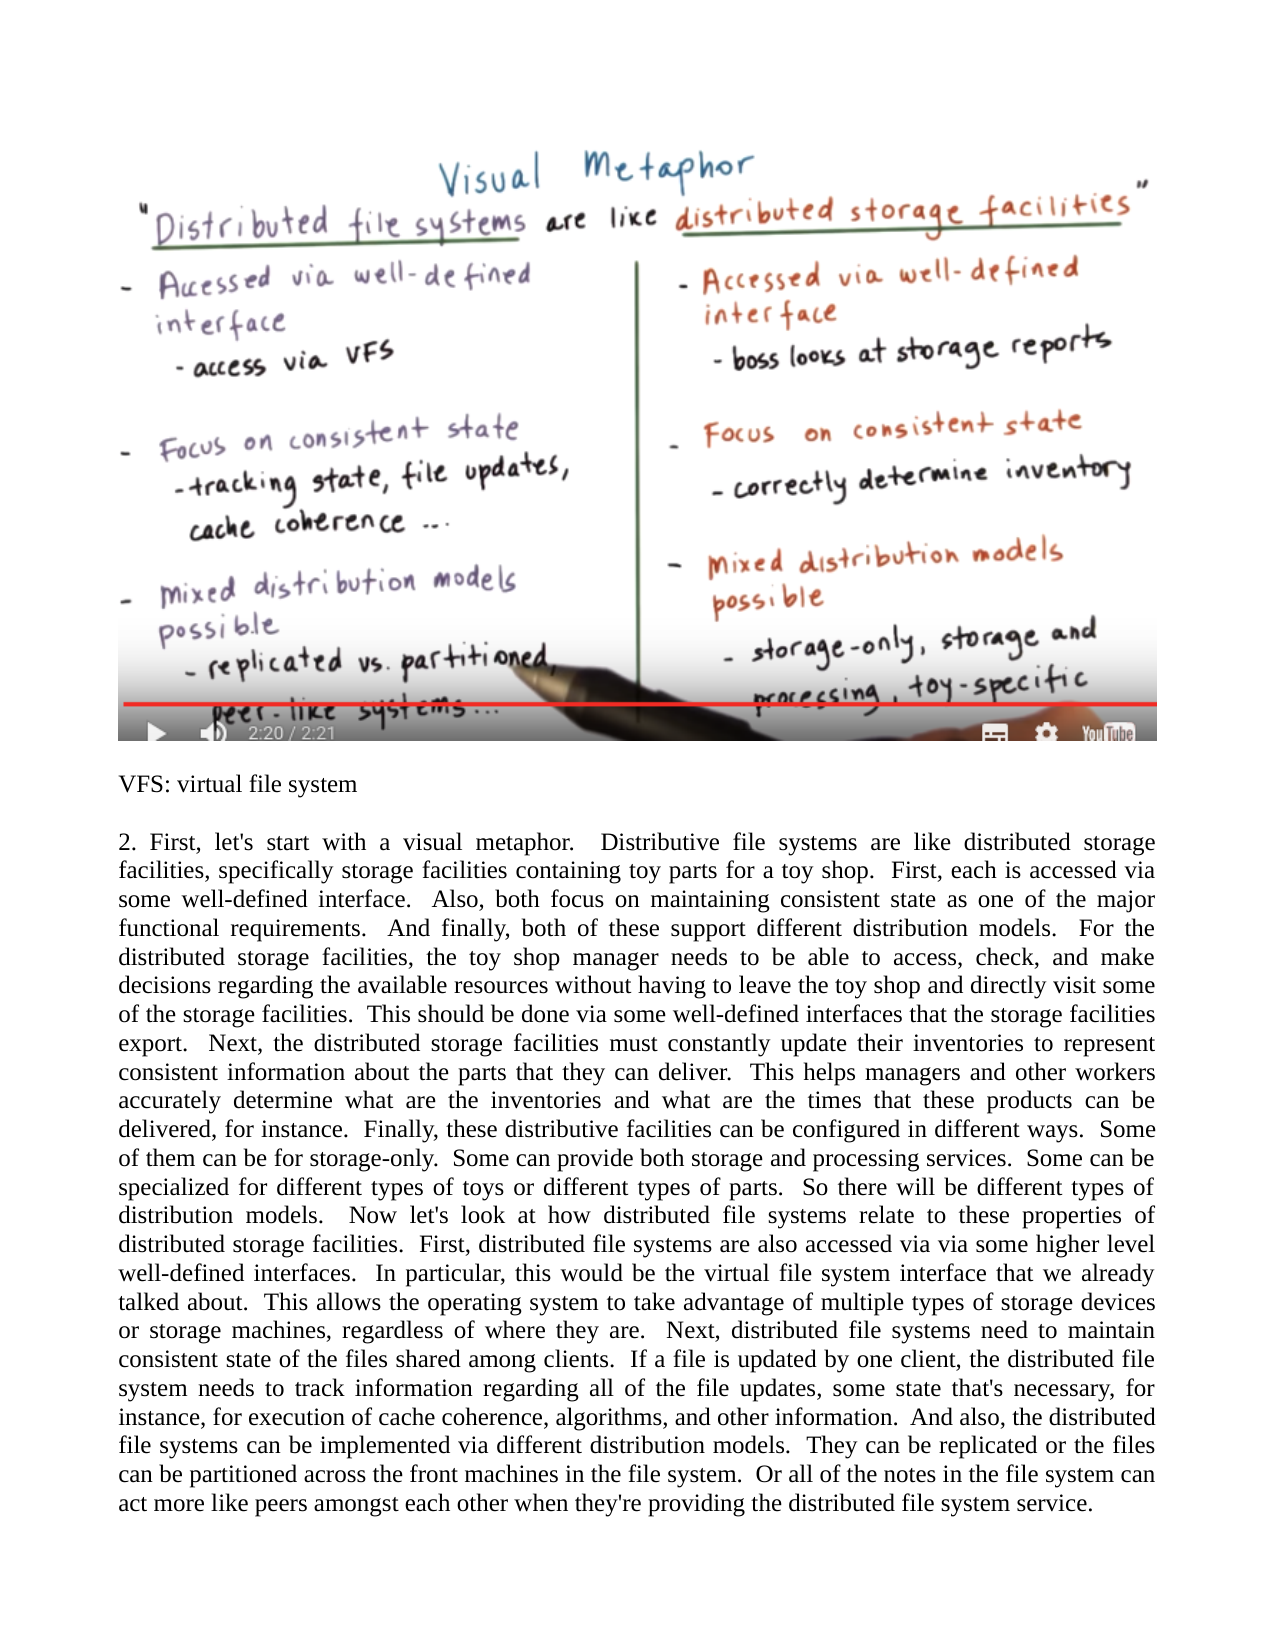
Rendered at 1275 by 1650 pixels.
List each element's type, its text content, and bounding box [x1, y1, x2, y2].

picture [118, 146, 1157, 741]
text 2. First, let's start with a visual metaphor. Distributive file systems are like distributed storage facilities, specifically storage facilities containing toy parts for a toy shop. First, each is accessed via some well-defined interface. Also, both focus on maintaining consistent state as one of the major functional requirements. And finally, both of these support different distribution models. For the distributed storage facilities, the toy shop manager needs to be able to access, check, and make decisions regarding the available resources without having to leave the toy shop and directly visit some of the storage facilities. This should be done via some well-defined interfaces that the storage facilities export. Next, the distributed storage facilities must constantly update their inventories to represent consistent information about the parts that they can deliver. This helps managers and other workers accurately determine what are the inventories and what are the times that these products can be delivered, for instance. Finally, these distributive facilities can be configured in different ways. Some of them can be for storage-only. Some can provide both storage and processing services. Some can be specialized for different types of toys or different types of parts. So there will be different types of distribution models. Now let's look at how distributed file systems relate to these properties of distributed storage facilities. First, distributed file systems are also accessed via via some higher level well-defined interfaces. In particular, this would be the virtual file system interface that we already talked about. This allows the operating system to take advantage of multiple types of storage devices or storage machines, regardless of where they are. Next, distributed file systems need to maintain consistent state of the files shared among clients. If a file is updated by one client, the distributed file system needs to track information regarding all of the file updates, some state that's necessary, for instance, for execution of cache coherence, algorithms, and other information. And also, the distributed file systems can be implemented via different distribution models. They can be replicated or the files can be partitioned across the front machines in the file system. Or all of the notes in the file system can act more like peers amongst each other when they're providing the distributed file system service. [118, 827, 1157, 1517]
text VFS: virtual file system [118, 769, 1157, 798]
